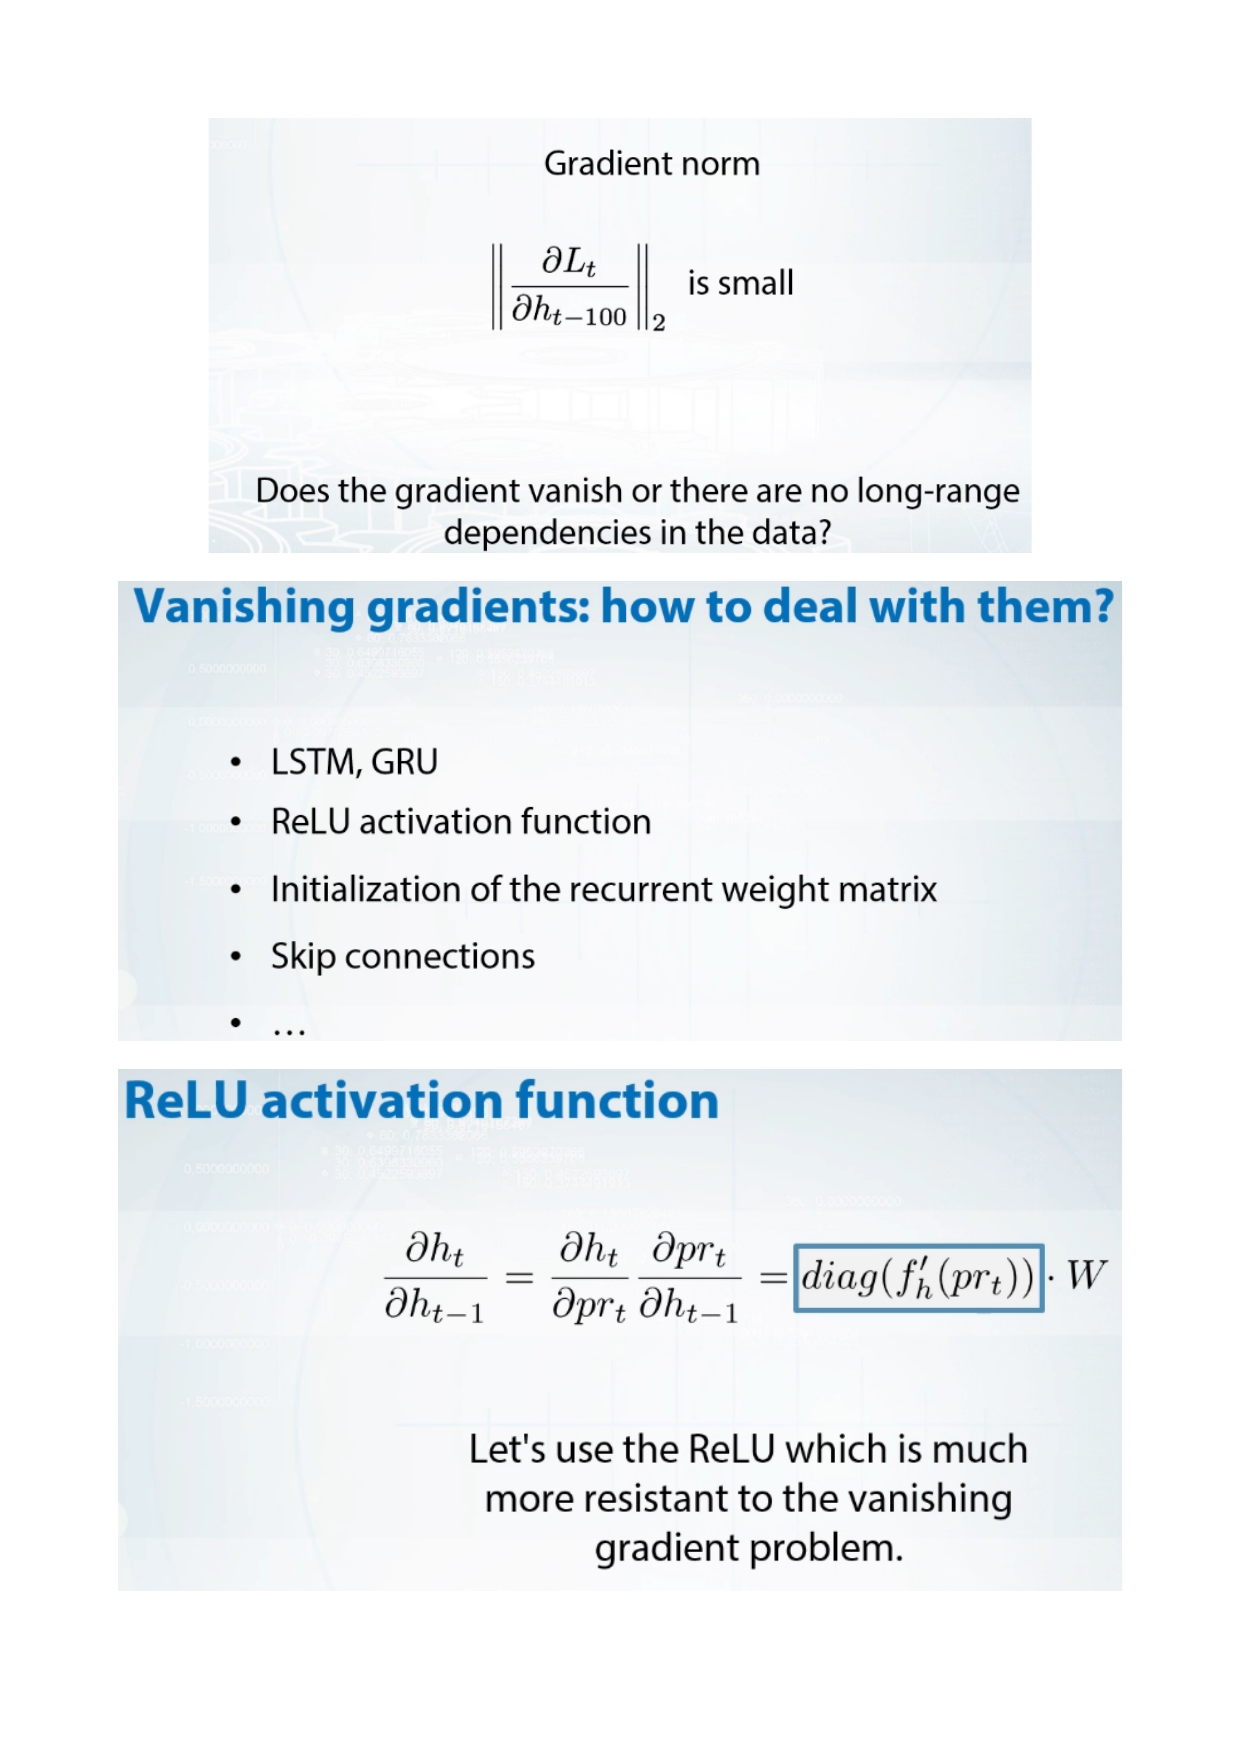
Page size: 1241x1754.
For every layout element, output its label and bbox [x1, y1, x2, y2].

picture [208, 118, 1032, 553]
picture [118, 581, 1123, 1041]
picture [118, 1069, 1123, 1591]
